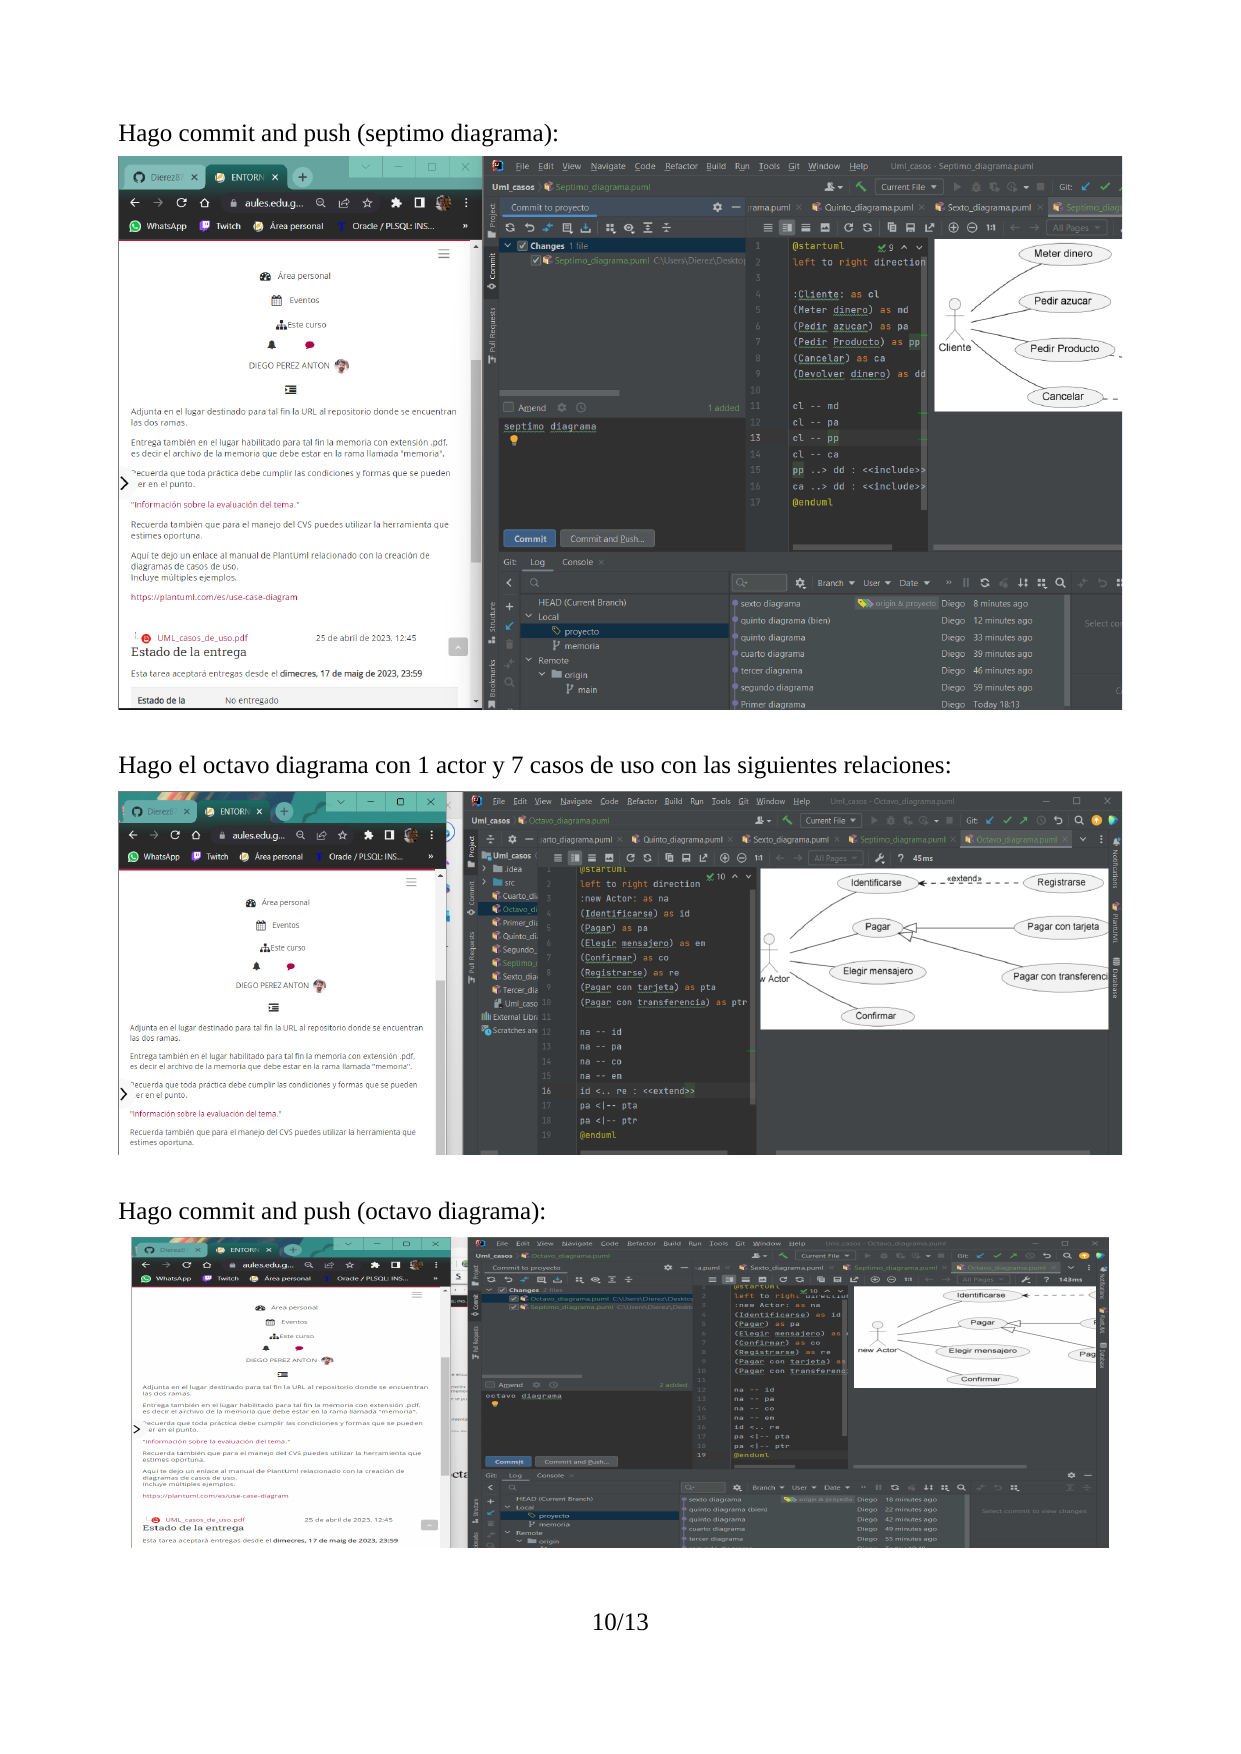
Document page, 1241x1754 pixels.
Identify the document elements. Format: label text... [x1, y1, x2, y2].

text Hago commit and push (octavo diagrama): [118, 1196, 1122, 1225]
picture [118, 156, 1123, 710]
text Hago el octavo diagrama con 1 actor y 7 casos de uso con las siguientes relaciones: [118, 751, 1122, 779]
text Hago commit and push (septimo diagrama): [118, 118, 1122, 156]
picture [118, 791, 1123, 1155]
text [118, 710, 1122, 738]
picture [131, 1237, 1109, 1548]
